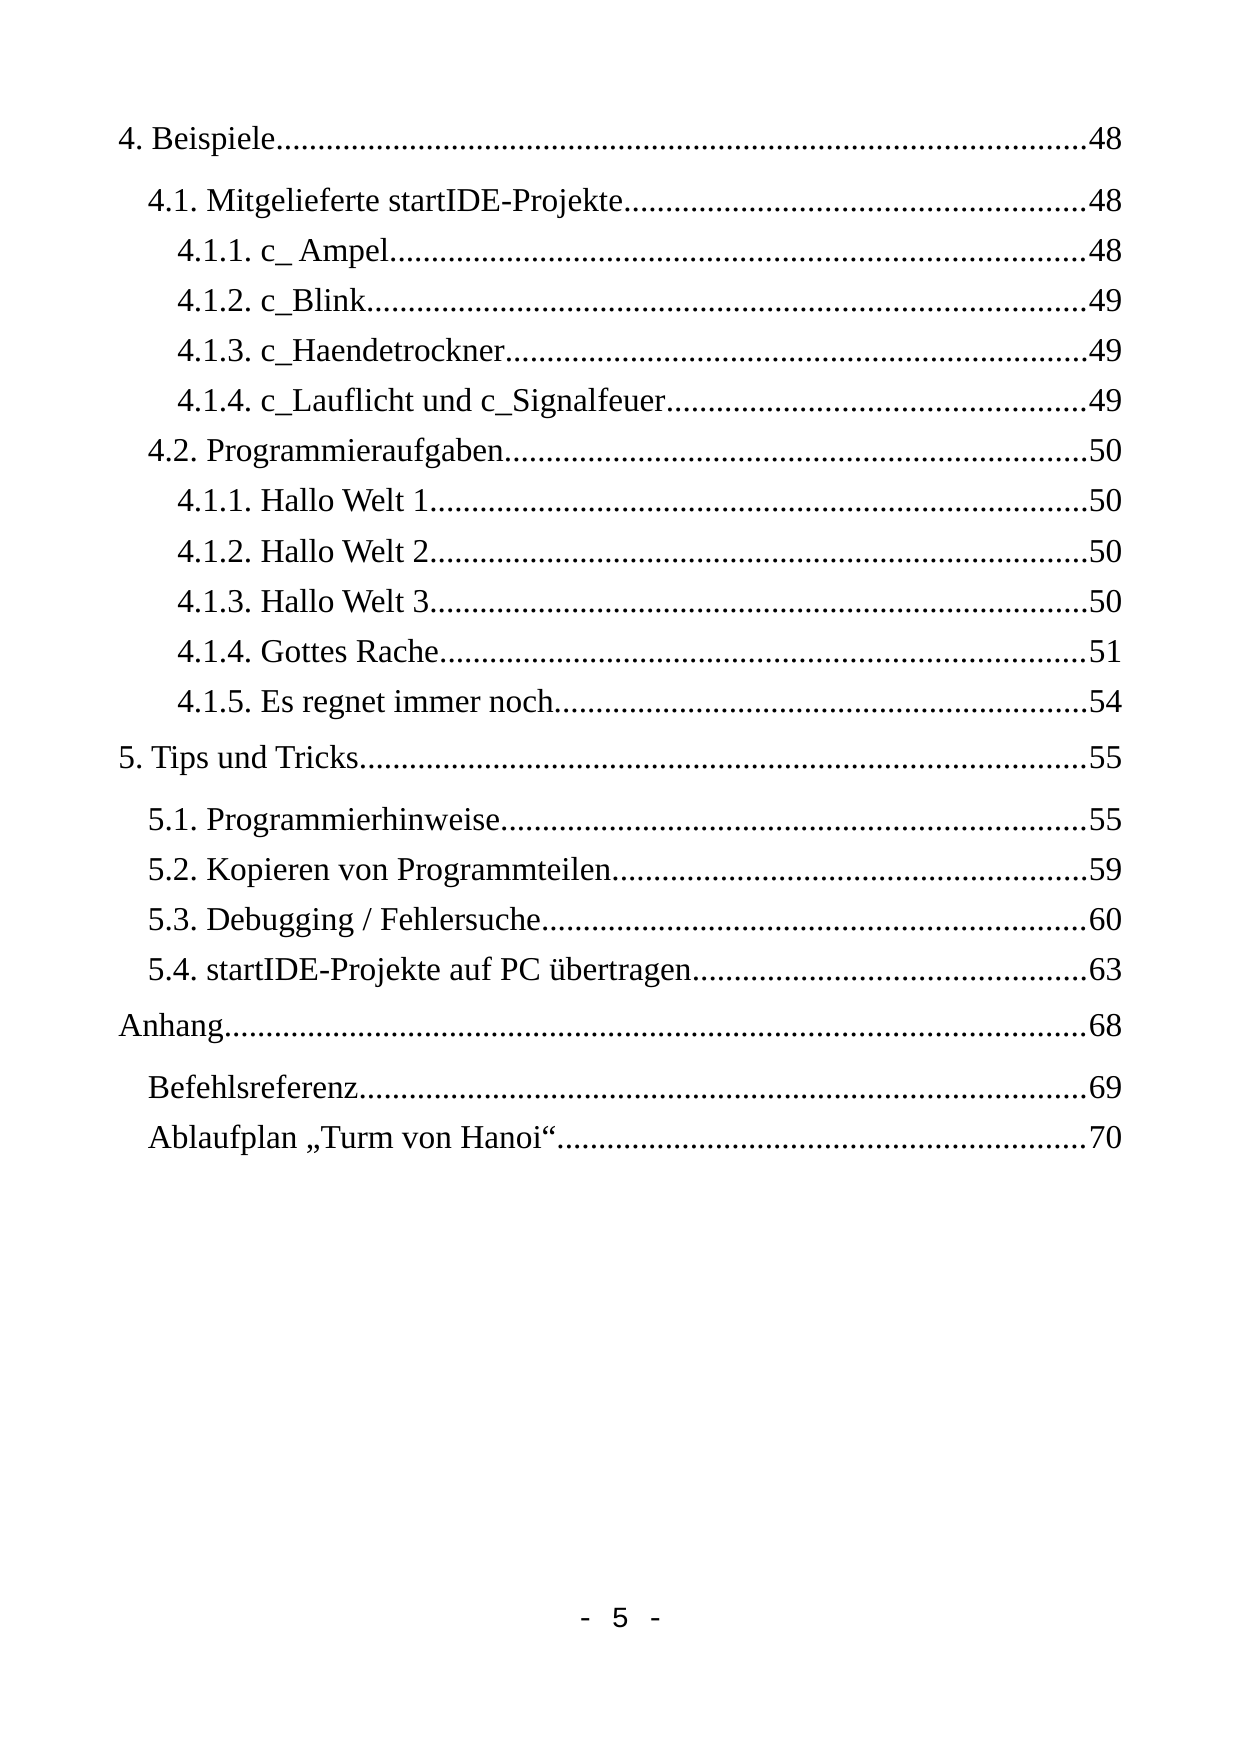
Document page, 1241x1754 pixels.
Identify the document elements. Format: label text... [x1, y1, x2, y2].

text 4.1.3. c_Haendetrockner 49 [177, 330, 1122, 369]
text 5.1. Programmierhinweise 55 [148, 799, 1122, 837]
text Anhang 68 [118, 1006, 1122, 1044]
text 4.1.3. Hallo Welt 3 50 [177, 581, 1122, 619]
text 4.1.1. Hallo Welt 1 50 [177, 481, 1122, 519]
text 4.1.5. Es regnet immer noch... 54 [177, 681, 1122, 719]
text 4.1. Mitgelieferte startIDE-Projekte 48 [148, 180, 1122, 218]
text Ablaufplan „Turm von Hanoi“ 70 [148, 1118, 1122, 1156]
text 4.1.1. c_ Ampel 48 [177, 230, 1122, 268]
text 4.1.4. c_Lauflicht und c_Signalfeuer 49 [177, 381, 1122, 419]
text 5.3. Debugging / Fehlersuche 60 [148, 899, 1122, 938]
text 4.1.2. c_Blink 49 [177, 280, 1122, 319]
text Befehlsreferenz 69 [148, 1067, 1122, 1106]
text 4.1.4. Gottes Rache 51 [177, 631, 1122, 669]
text 5. Tips und Tricks 55 [118, 737, 1122, 776]
text 4.1.2. Hallo Welt 2 50 [177, 531, 1122, 569]
text 5.2. Kopieren von Programmteilen 59 [148, 849, 1122, 888]
text 4. Beispiele 48 [118, 118, 1122, 156]
text 4.2. Programmieraufgaben 50 [148, 431, 1122, 469]
text 5.4. startIDE-Projekte auf PC übertragen 63 [148, 949, 1122, 988]
